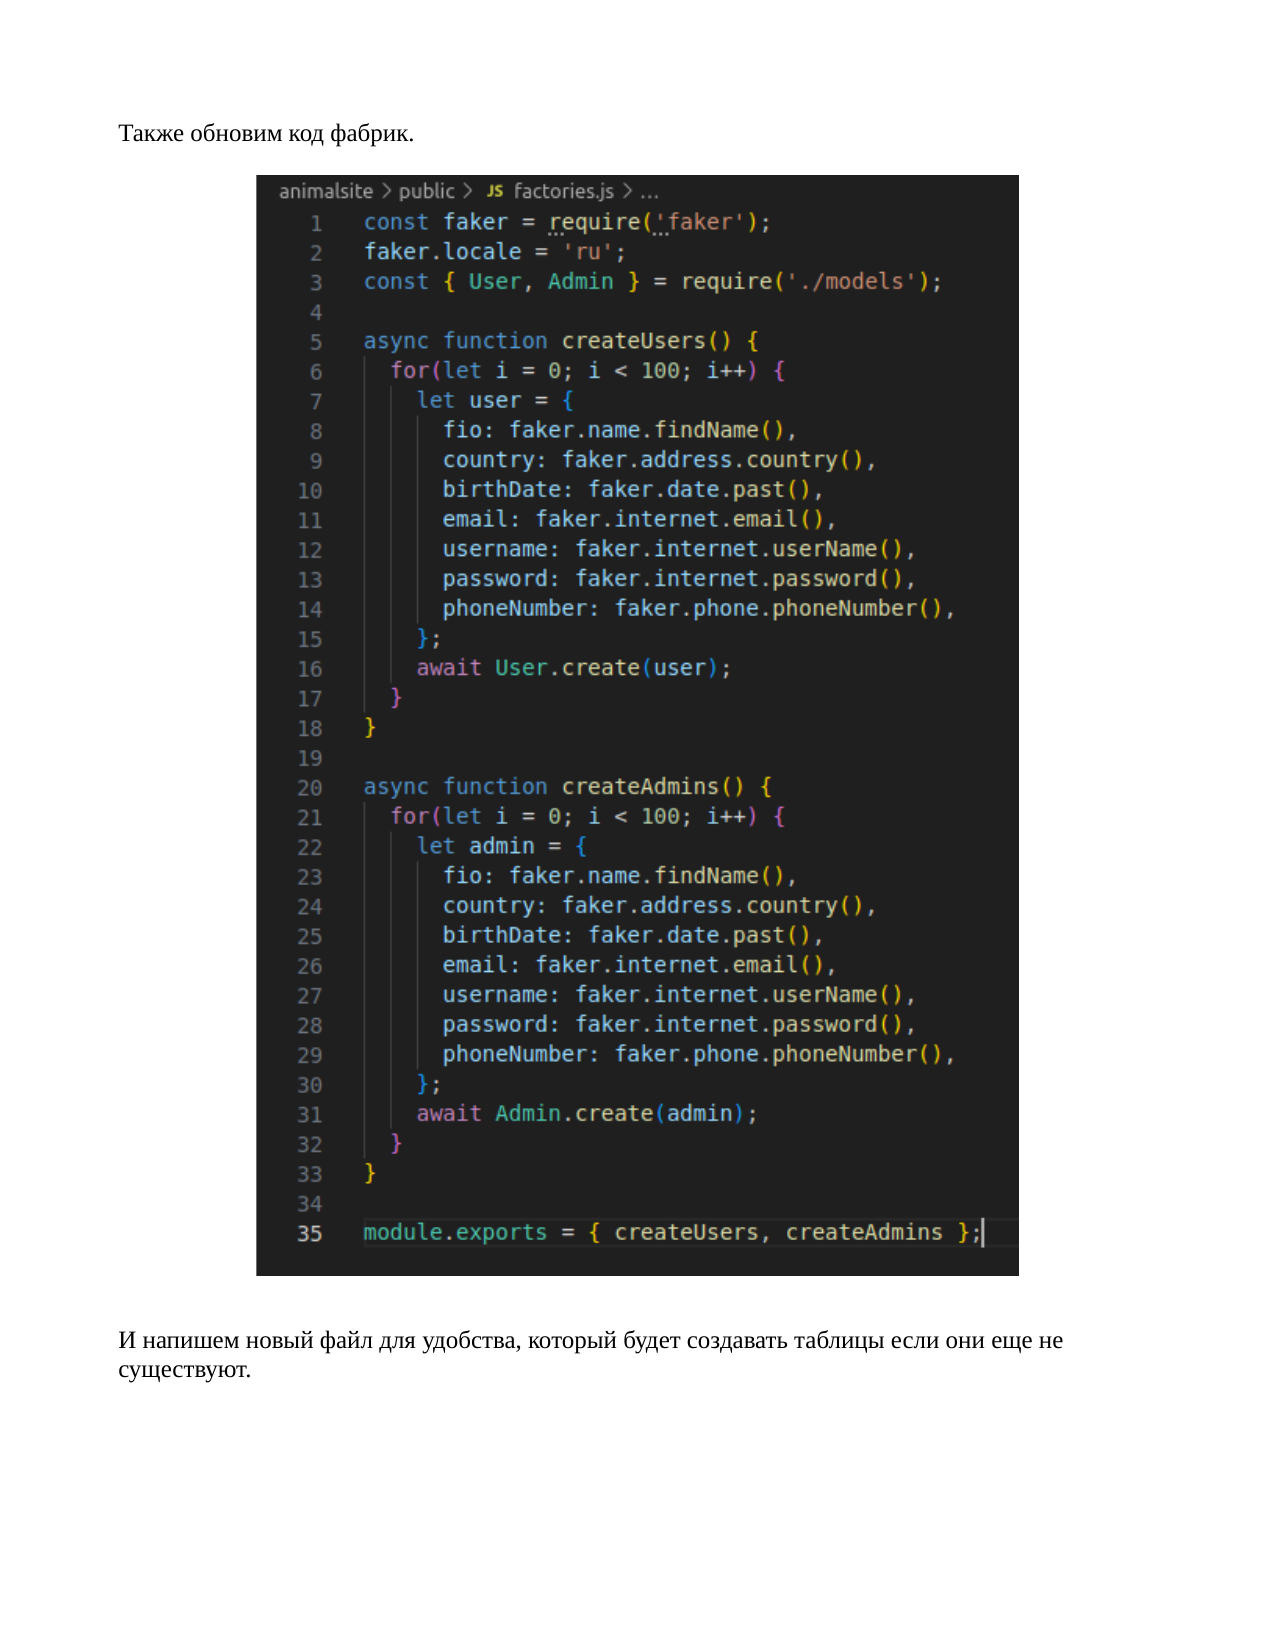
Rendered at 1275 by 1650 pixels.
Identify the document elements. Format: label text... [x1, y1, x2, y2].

text Также обновим код фабрик. [118, 118, 1157, 147]
text И напишем новый файл для удобства, который будет создавать таблицы если они еще не существуют. [118, 1326, 1157, 1383]
picture [256, 175, 1019, 1276]
